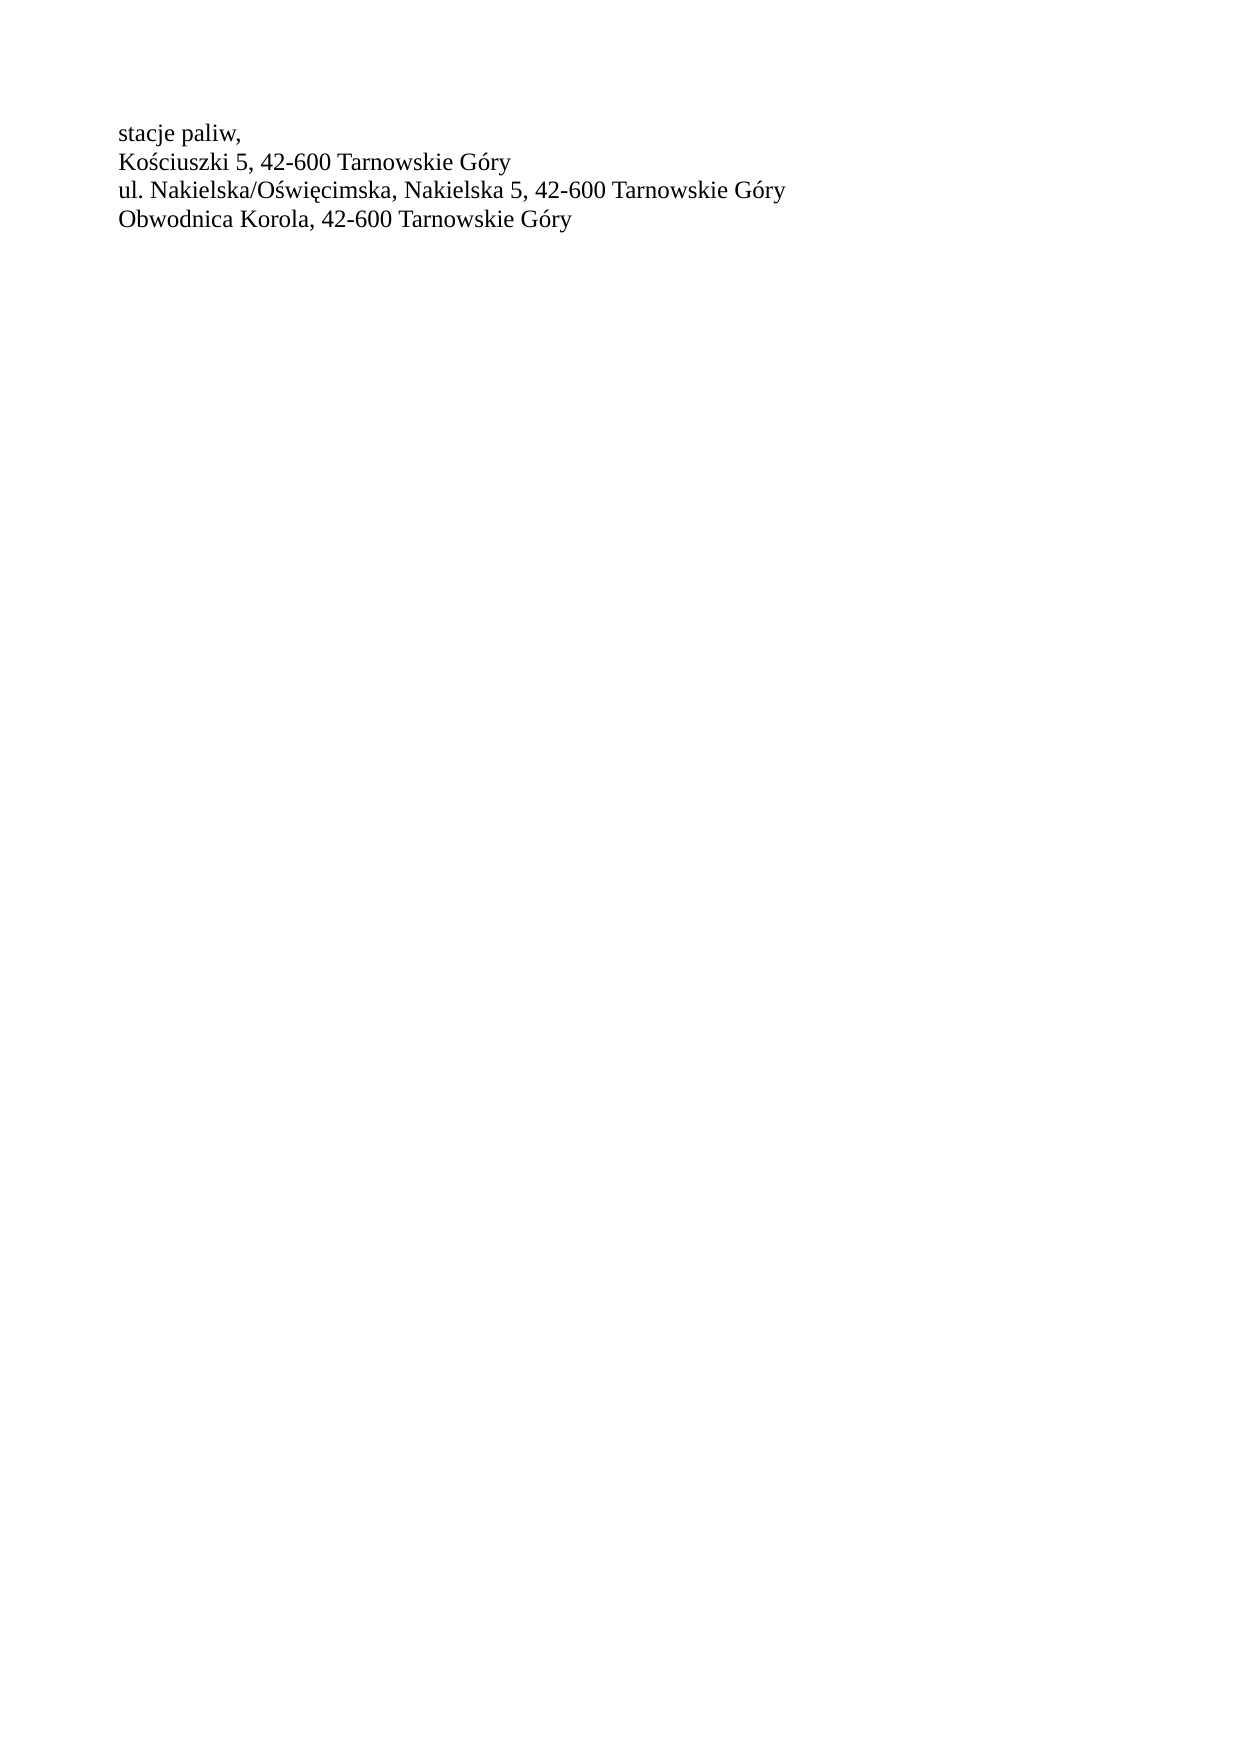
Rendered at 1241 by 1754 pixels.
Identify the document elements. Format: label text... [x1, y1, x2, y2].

text Kościuszki 5, 42-600 Tarnowskie Góry [118, 147, 1122, 176]
text Obwodnica Korola, 42-600 Tarnowskie Góry [118, 204, 1122, 233]
text ul. Nakielska/Oświęcimska, Nakielska 5, 42-600 Tarnowskie Góry [118, 176, 1122, 204]
text stacje paliw, [118, 118, 1122, 147]
